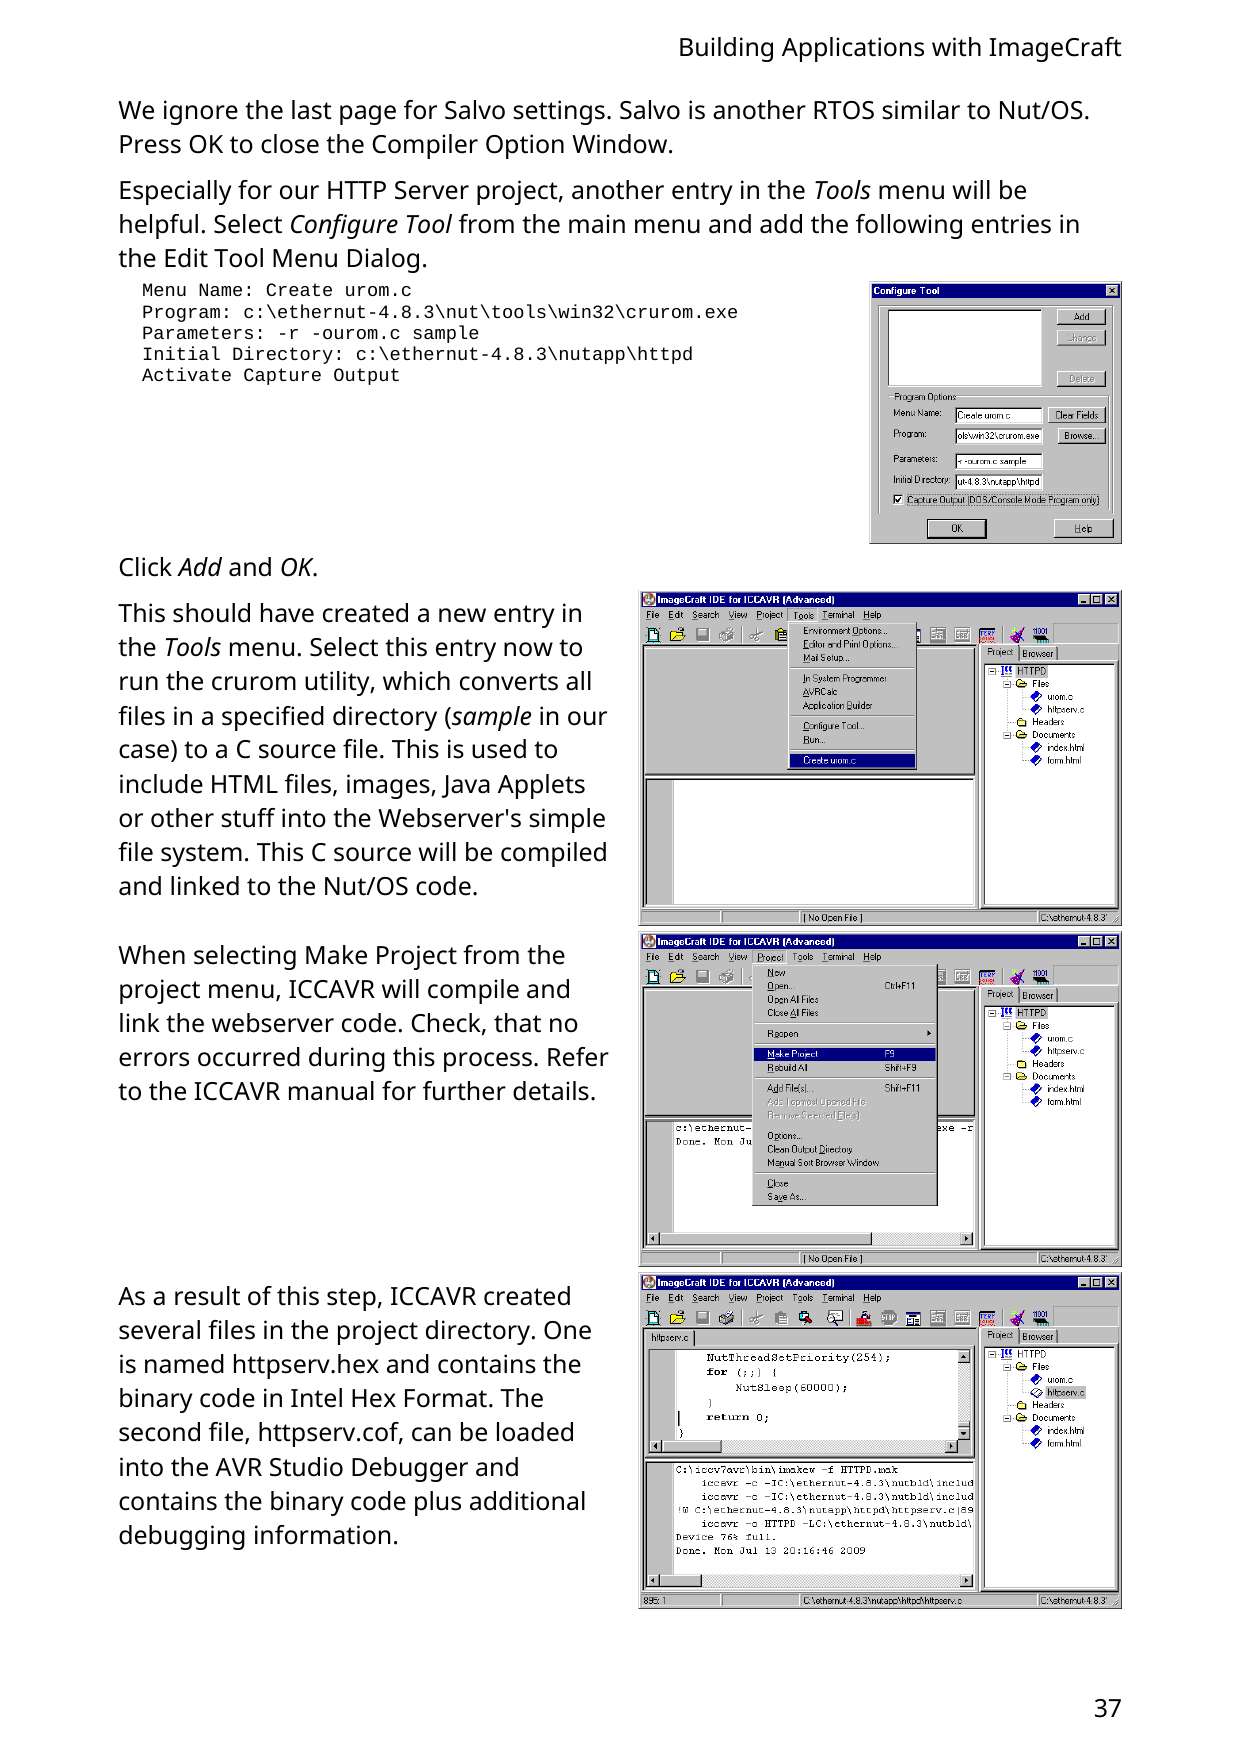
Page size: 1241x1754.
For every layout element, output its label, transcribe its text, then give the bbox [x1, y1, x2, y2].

text When selecting Make Project from the project menu, ICCAVR will compile and link the webserver code. Check, that no errors occurred during this process. Refer to the ICCAVR manual for further details. [118, 937, 638, 1267]
text Menu Name: Create urom.c Program: c:\ethernut-4.8.3\nut\tools\win32\crurom.exe Parameters: -r -ourom.c sample Initial Directory: c:\ethernut-4.8.3\nutapp\httpd Activate Capture Output [142, 281, 869, 544]
text This should have created a new entry in the Tools menu. Select this entry now to run the crurom utility, which converts all files in a specified directory (sample in our case) to a C source file. This is used to include HTML files, images, Java Applets or other stuff into the Webserver's simple file system. This C source will be compiled and linked to the Nut/OS code. [118, 596, 638, 926]
text Especially for our HTTP Server project, another entry in the Tools menu will be helpful. Select Configure Tool from the main menu and add the following entries in the Edit Tool Menu Dialog. [118, 173, 1122, 275]
text As a result of this step, ICCAVR created several files in the project directory. One is named httpserv.hex and contains the binary code in Intel Hex Format. The second file, httpserv.cof, can be loaded into the AVR Studio Debugger and contains the binary code plus additional debugging information. [118, 1279, 638, 1608]
picture [638, 590, 1122, 926]
picture [638, 931, 1122, 1267]
picture [638, 1272, 1122, 1609]
picture [869, 281, 1122, 544]
text Click Add and OK. [118, 550, 1122, 584]
text We ignore the last page for Salvo settings. Salvo is another RTOS similar to Nut/OS. Press OK to close the Compiler Option Window. [118, 93, 1122, 161]
